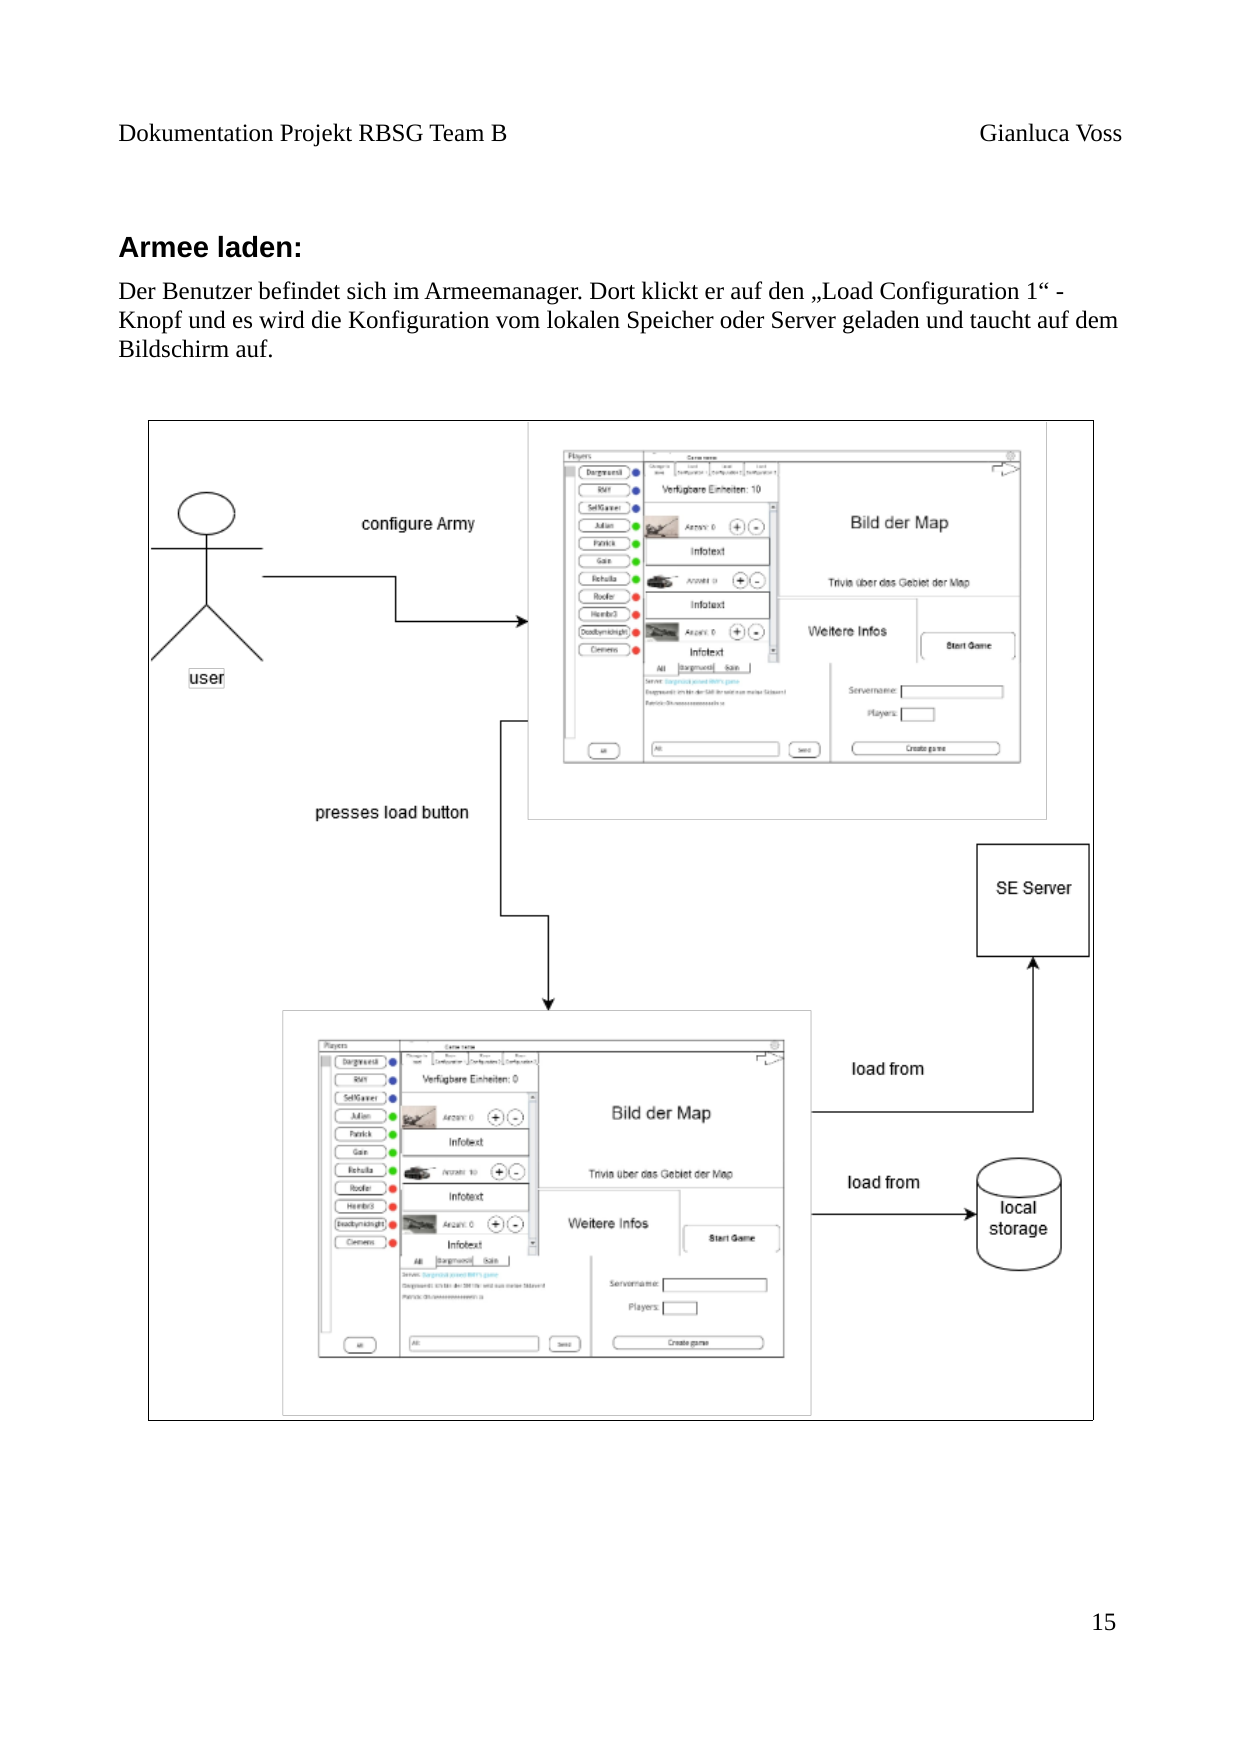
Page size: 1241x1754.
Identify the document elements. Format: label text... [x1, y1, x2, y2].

text Der Benutzer befindet sich im Armeemanager. Dort klickt er auf den „Load Configuration 1“ - Knopf und es wird die Konfiguration vom lokalen Speicher oder Server geladen und taucht auf dem Bildschirm auf. [118, 276, 1122, 362]
picture [150, 422, 1090, 1417]
subtitle Armee laden: [118, 230, 1122, 264]
